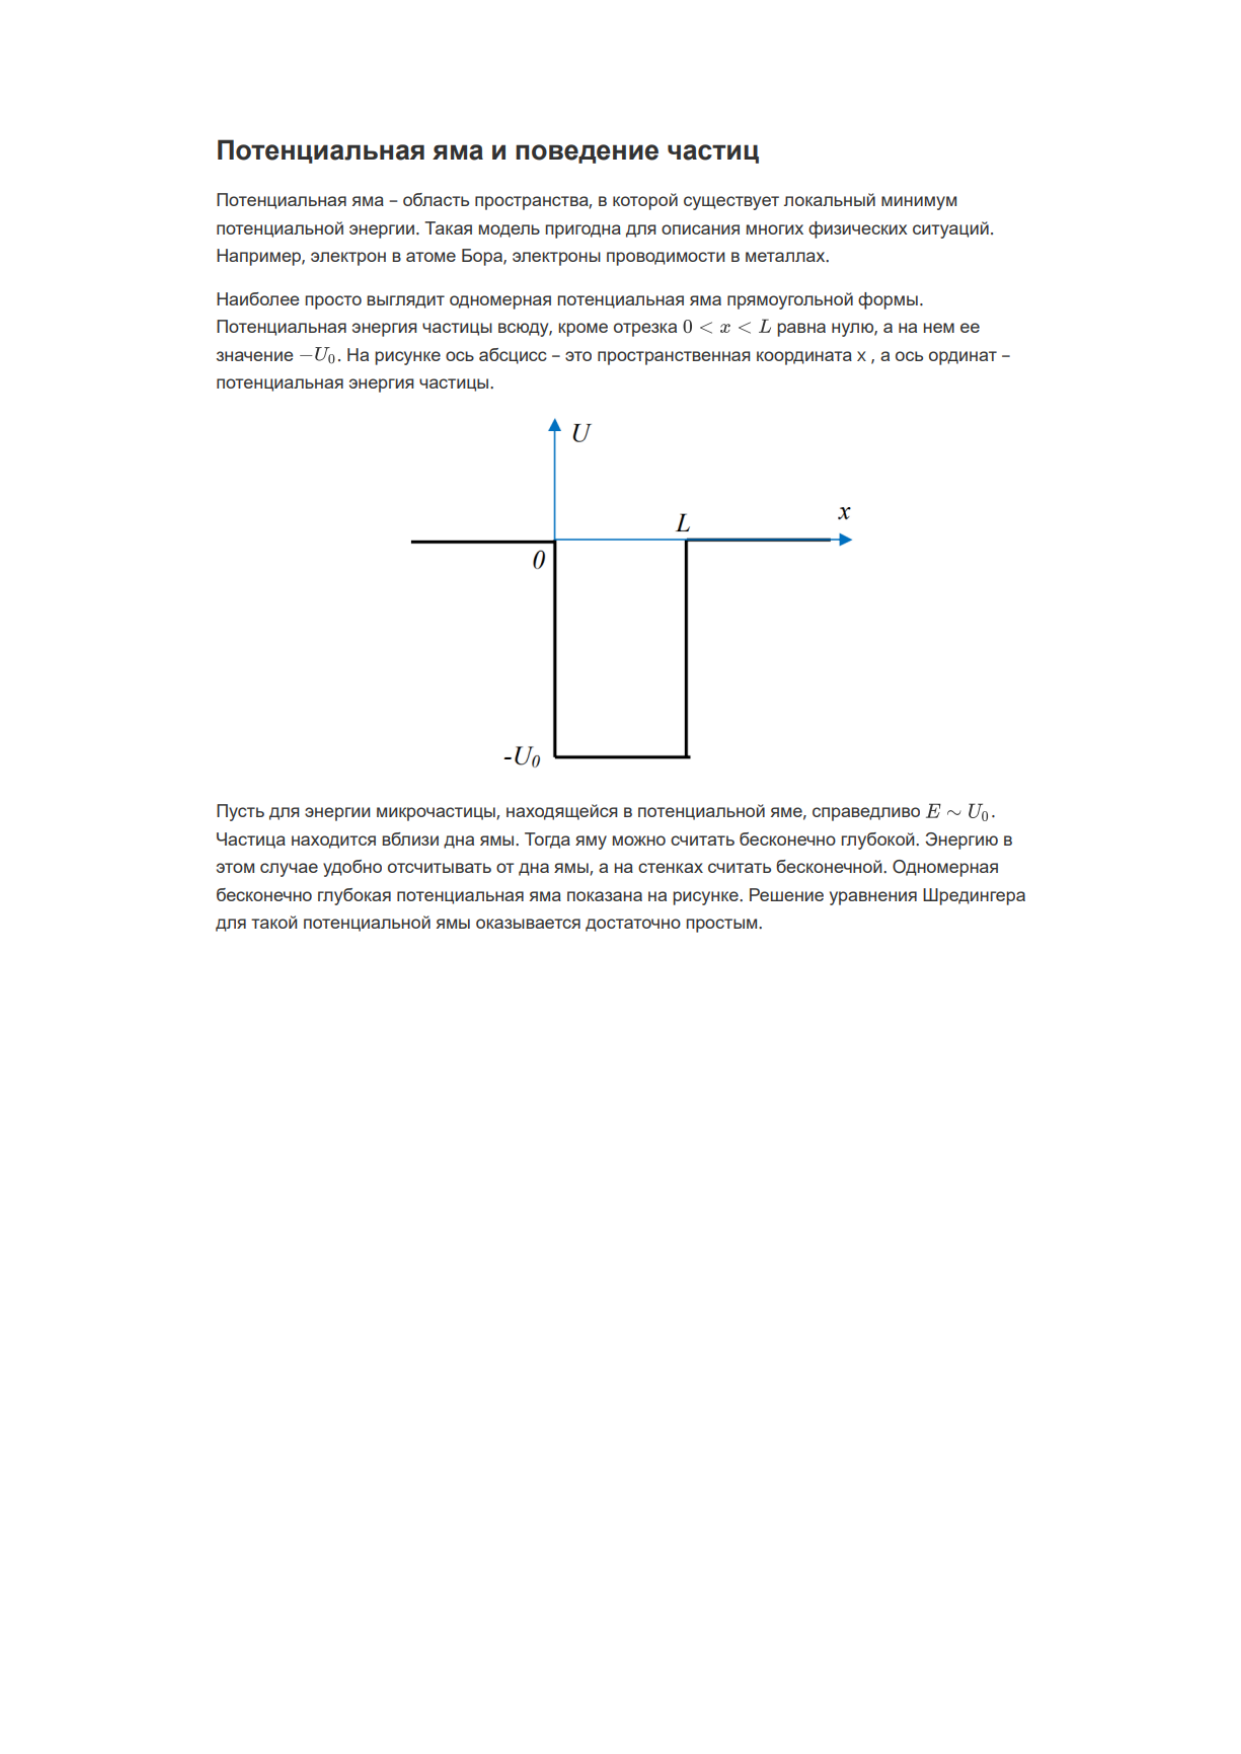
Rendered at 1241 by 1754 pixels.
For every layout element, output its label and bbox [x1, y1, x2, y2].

picture [165, 118, 1075, 954]
